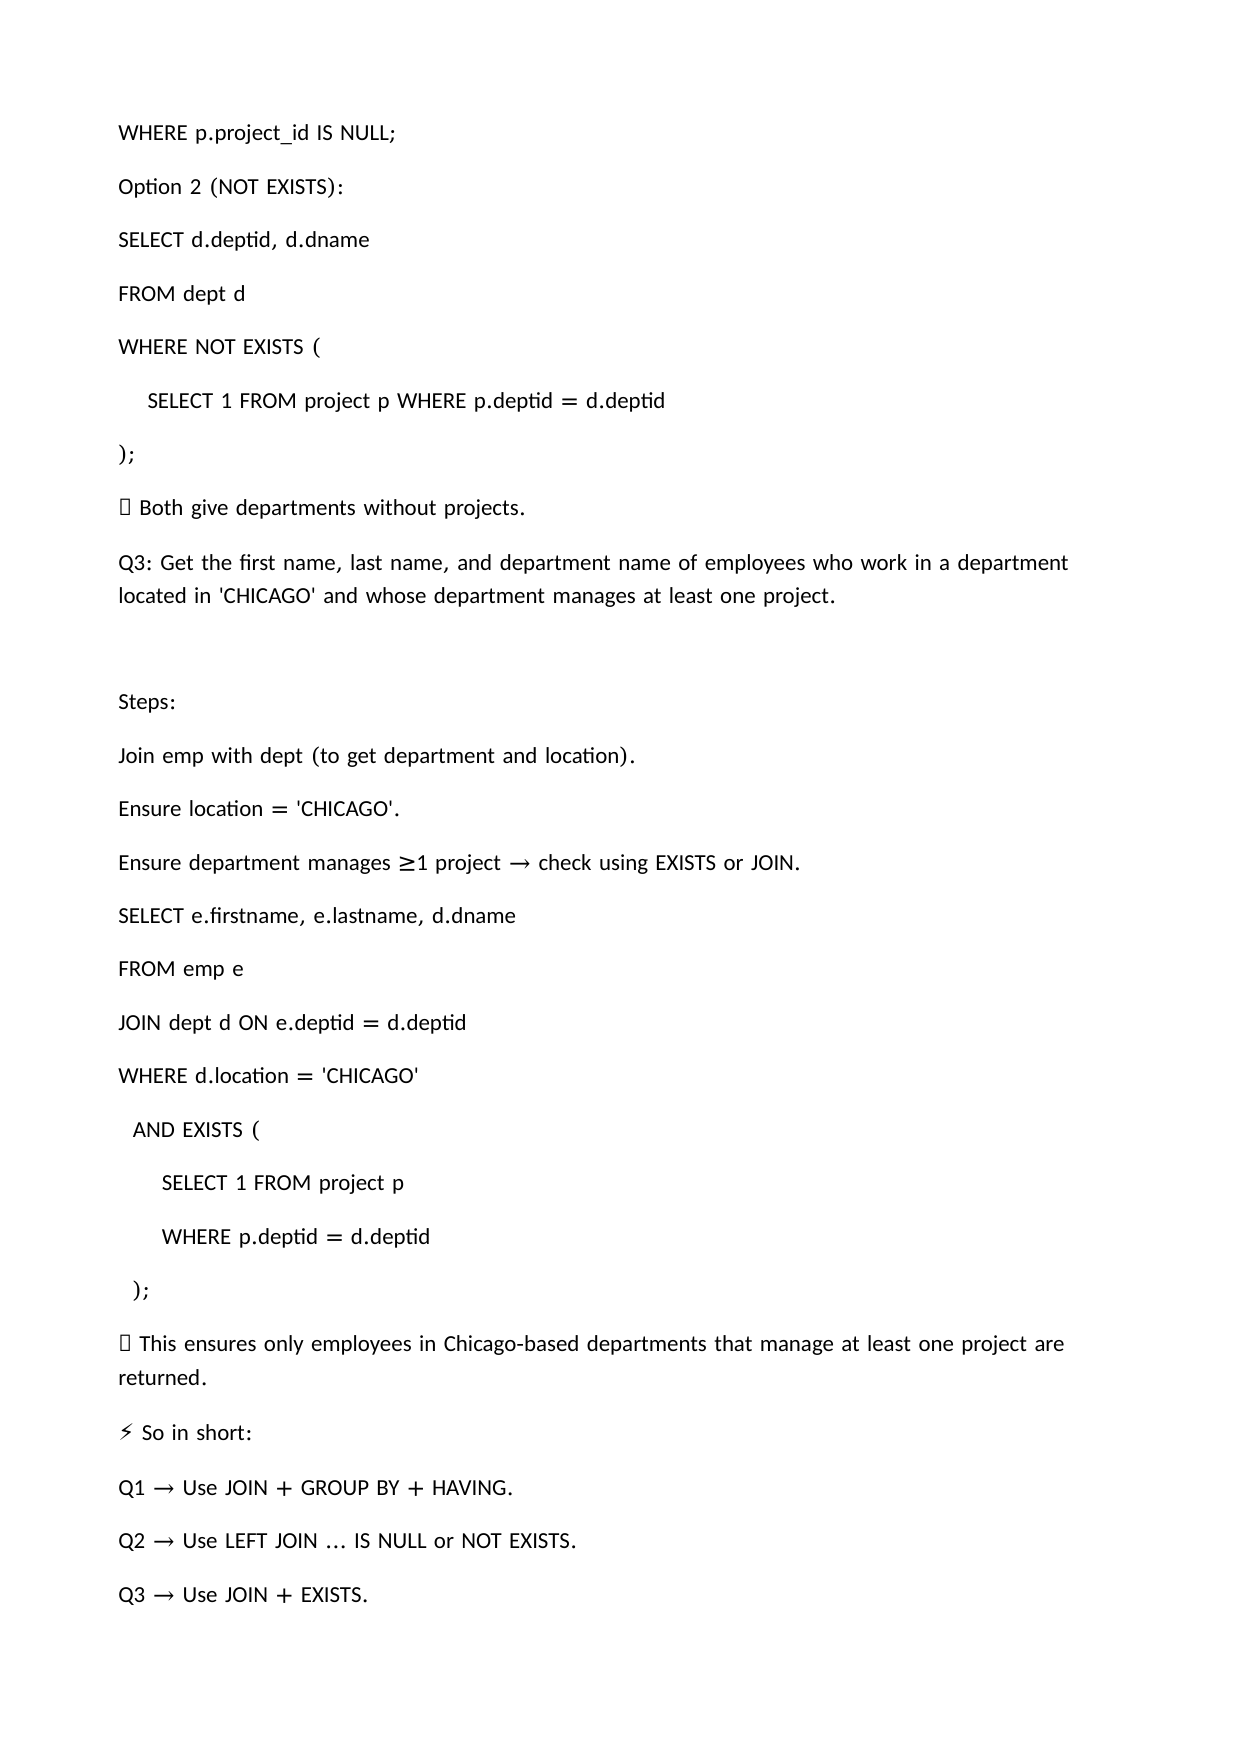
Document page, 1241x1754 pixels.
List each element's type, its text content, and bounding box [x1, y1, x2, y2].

text ✅ Both give departments without projects. [118, 491, 1122, 522]
text Ensure department manages ≥1 project → check using EXISTS or JOIN. [118, 847, 1122, 876]
text Steps: [118, 687, 1122, 715]
text Ensure location = 'CHICAGO'. [118, 794, 1122, 822]
text JOIN dept d ON e.deptid = d.deptid [118, 1008, 1122, 1036]
text ⚡ So in short: [118, 1416, 1122, 1447]
text Q1 → Use JOIN + GROUP BY + HAVING. [118, 1473, 1122, 1501]
text WHERE NOT EXISTS ( [118, 332, 1122, 360]
text FROM dept d [118, 278, 1122, 307]
text SELECT d.deptid, d.dname [118, 225, 1122, 253]
text AND EXISTS ( [118, 1114, 1122, 1143]
text SELECT e.firstname, e.lastname, d.dname [118, 901, 1122, 929]
text WHERE p.deptid = d.deptid [118, 1221, 1122, 1250]
text WHERE d.location = 'CHICAGO' [118, 1061, 1122, 1089]
text SELECT 1 FROM project p WHERE p.deptid = d.deptid [118, 385, 1122, 414]
text ); [118, 1275, 1122, 1302]
text Option 2 (NOT EXISTS): [118, 172, 1122, 200]
text Q3: Get the first name, last name, and department name of employees who work in a department located in 'CHICAGO' and whose department manages at least one project. [118, 548, 1122, 609]
text ); [118, 439, 1122, 466]
text Q2 → Use LEFT JOIN ... IS NULL or NOT EXISTS. [118, 1526, 1122, 1555]
text SELECT 1 FROM project p [118, 1168, 1122, 1196]
text WHERE p.project_id IS NULL; [118, 118, 1122, 147]
text FROM emp e [118, 954, 1122, 983]
text Q3 → Use JOIN + EXISTS. [118, 1580, 1122, 1608]
text Join emp with dept (to get department and location). [118, 740, 1122, 769]
text ✅ This ensures only employees in Chicago-based departments that manage at least one project are returned. [118, 1327, 1122, 1391]
